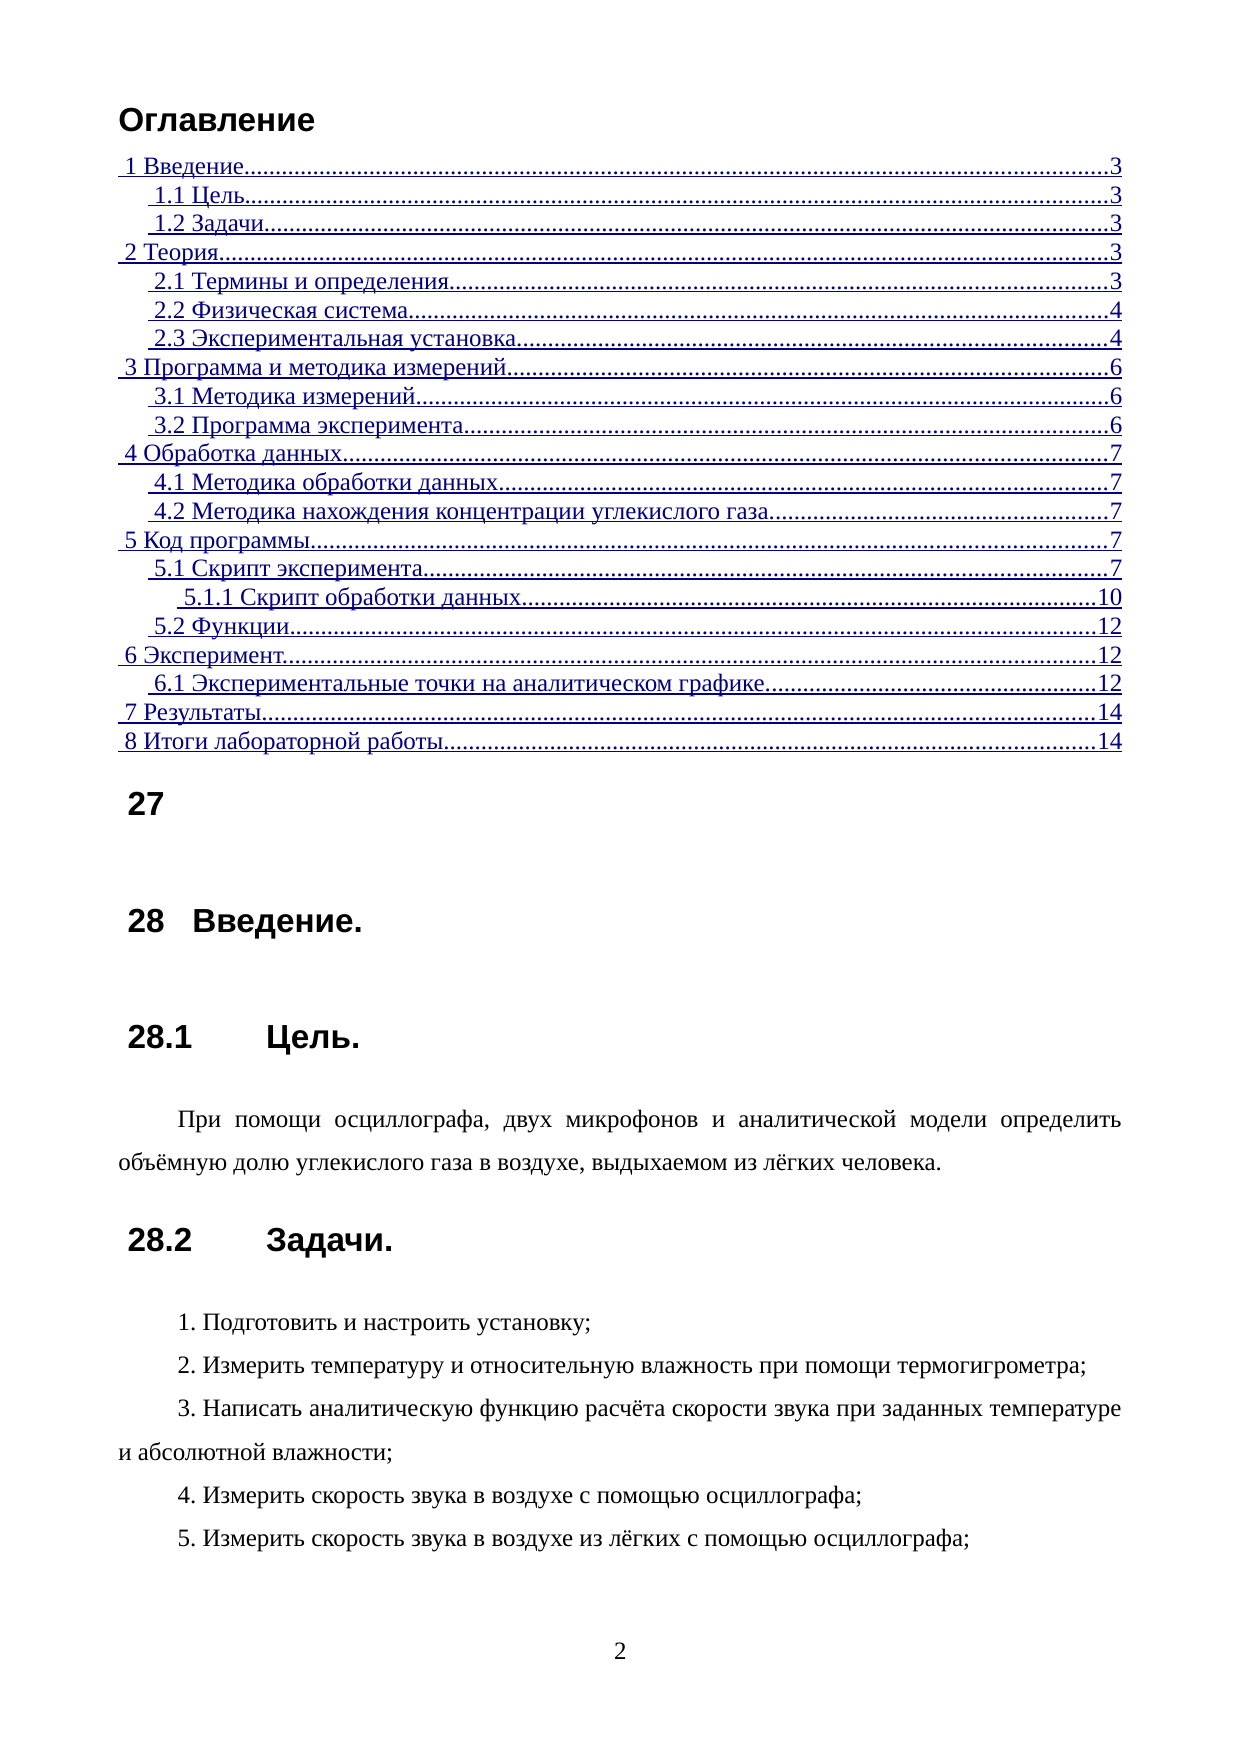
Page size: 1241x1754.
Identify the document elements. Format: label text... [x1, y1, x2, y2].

text 3.2 Программа эксперимента. 6 [148, 410, 1122, 435]
subtitle Задачи. [118, 1220, 1122, 1258]
text 2.2 Физическая система. 4 [148, 295, 1122, 320]
text 4.1 Методика обработки данных. 7 [148, 467, 1122, 492]
text 4. Измерить скорость звука в воздухе с помощью осциллографа; [118, 1480, 1122, 1508]
text 2 Теория. 3 [118, 237, 1122, 262]
text 5 Код программы. 7 [118, 525, 1122, 550]
text 2.1 Термины и определения. 3 [148, 266, 1122, 291]
text 5. Измерить скорость звука в воздухе из лёгких с помощью осциллографа; [118, 1523, 1122, 1552]
text 8 Итоги лабораторной работы. 14 [118, 726, 1122, 751]
text 2. Измерить температуру и относительную влажность при помощи термогигрометра; [118, 1350, 1122, 1379]
text 3.1 Методика измерений. 6 [148, 381, 1122, 406]
text 1. Подготовить и настроить установку; [118, 1307, 1122, 1336]
text При помощи осциллографа, двух микрофонов и аналитической модели определить объёмную долю углекислого газа в воздухе, выдыхаемом из лёгких человека. [118, 1104, 1122, 1176]
text 1 Введение. 3 [118, 151, 1122, 176]
text 6 Эксперимент. 12 [118, 640, 1122, 665]
text 4 Обработка данных. 7 [118, 438, 1122, 463]
text 5.1.1 Скрипт обработки данных. 10 [177, 582, 1122, 607]
text 5.1 Скрипт эксперимента. 7 [148, 553, 1122, 578]
text 3. Написать аналитическую функцию расчёта скорости звука при заданных температуре и абсолютной влажности; [118, 1393, 1122, 1465]
text 5.2 Функции. 12 [148, 611, 1122, 636]
text 7 Результаты. 14 [118, 697, 1122, 722]
text 4.2 Методика нахождения концентрации углекислого газа. 7 [148, 496, 1122, 521]
text 2.3 Экспериментальная установка. 4 [148, 323, 1122, 348]
subtitle Введение. [118, 901, 1122, 939]
subtitle Оглавление [118, 100, 1122, 138]
text 3 Программа и методика измерений. 6 [118, 352, 1122, 377]
text 1.2 Задачи. 3 [148, 208, 1122, 233]
text 6.1 Экспериментальные точки на аналитическом графике. 12 [148, 668, 1122, 693]
text 1.1 Цель. 3 [148, 180, 1122, 205]
subtitle Цель. [118, 1017, 1122, 1056]
